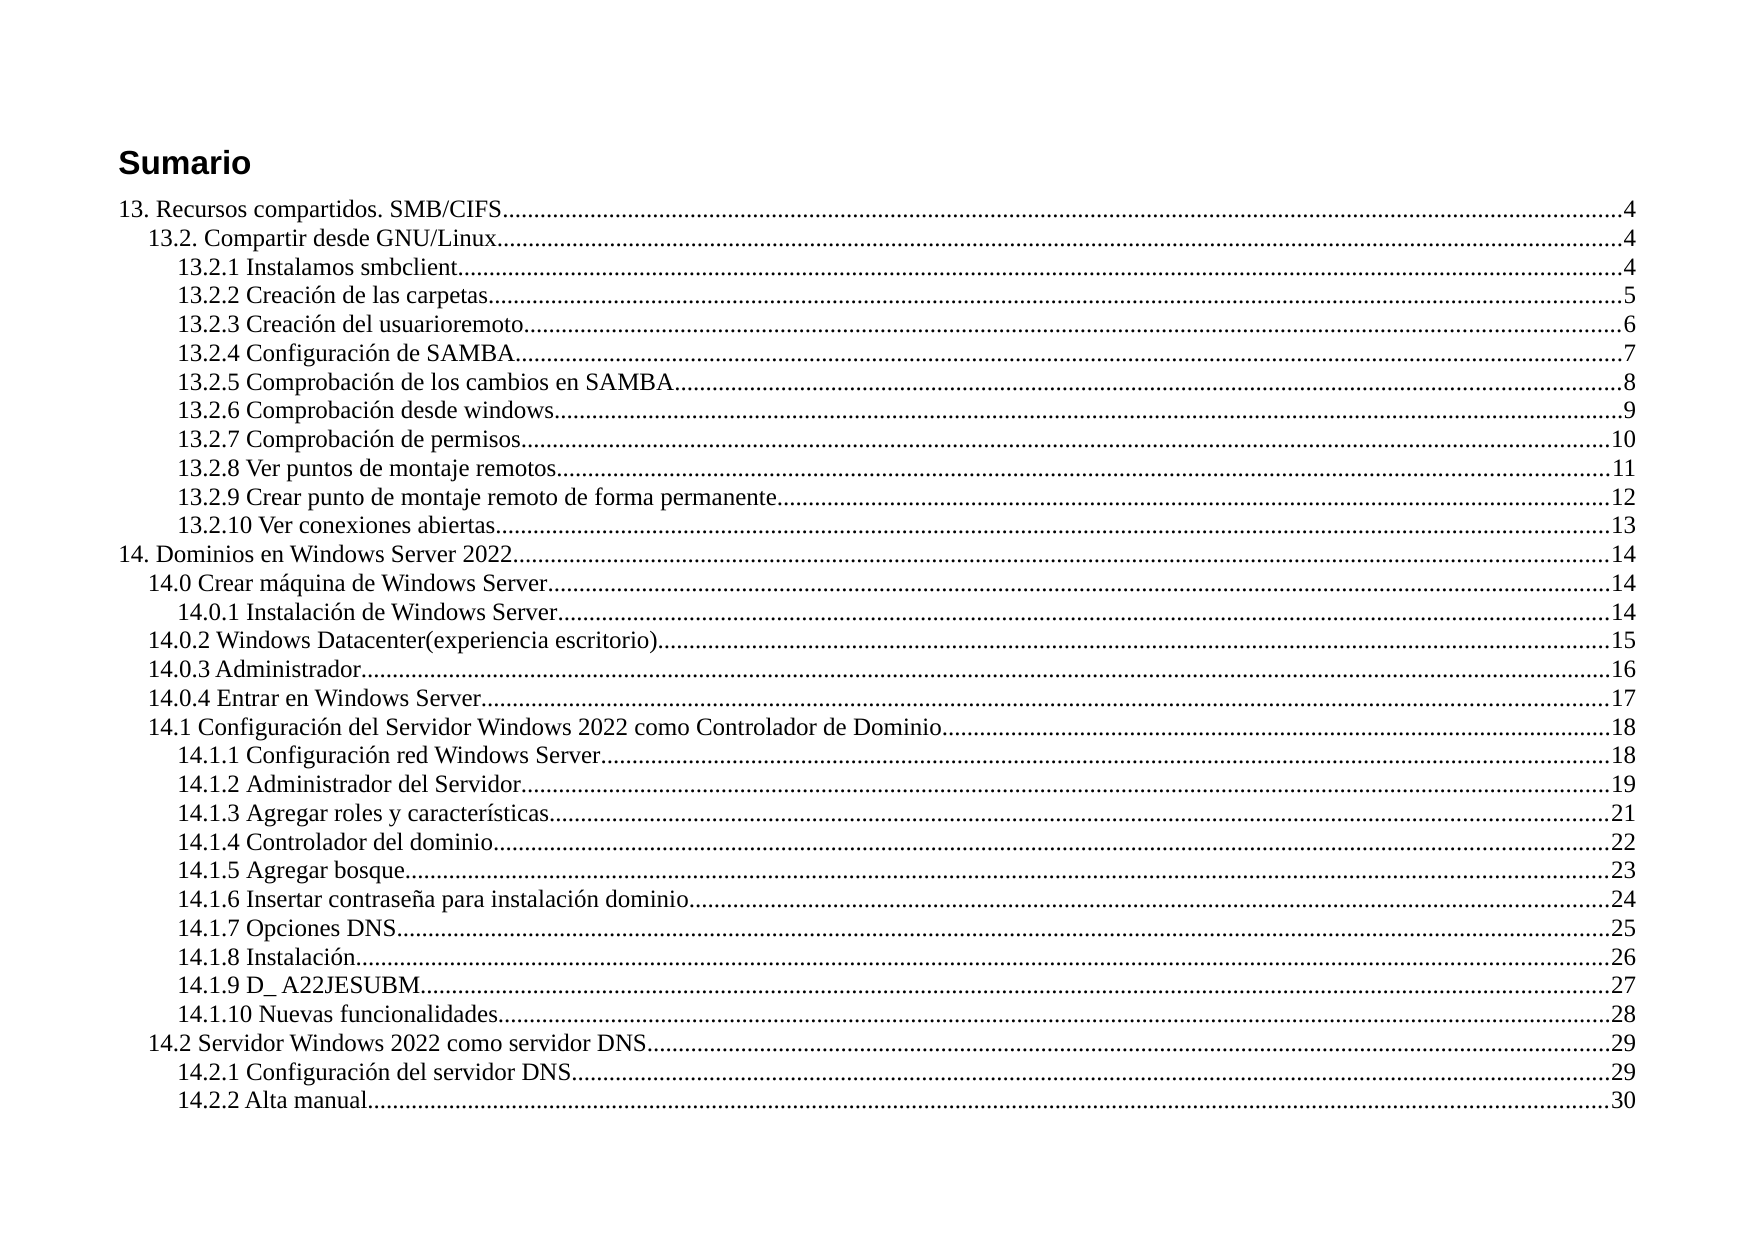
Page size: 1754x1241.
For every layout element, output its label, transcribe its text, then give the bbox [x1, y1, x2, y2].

text 14.2 Servidor Windows 2022 como servidor DNS 29 [148, 1028, 1636, 1057]
text 14.2.2 Alta manual 30 [177, 1085, 1636, 1114]
text 14.1.1 Configuración red Windows Server 18 [177, 740, 1636, 769]
text 13.2.6 Comprobación desde windows 9 [177, 395, 1636, 424]
text 14.2.1 Configuración del servidor DNS 29 [177, 1057, 1636, 1085]
text 13.2.1 Instalamos smbclient 4 [177, 252, 1636, 280]
text 13.2.10 Ver conexiones abiertas 13 [177, 510, 1636, 539]
text 14.0.4 Entrar en Windows Server 17 [148, 683, 1636, 712]
text 14.1.3 Agregar roles y características 21 [177, 798, 1636, 827]
text 14.1.2 Administrador del Servidor 19 [177, 769, 1636, 798]
text 14. Dominios en Windows Server 2022 14 [118, 539, 1636, 568]
text 13.2.4 Configuración de SAMBA 7 [177, 338, 1636, 367]
text 14.1.5 Agregar bosque 23 [177, 855, 1636, 884]
text 14.1 Configuración del Servidor Windows 2022 como Controlador de Dominio 18 [148, 712, 1636, 740]
text 14.1.9 D_ A22JESUBM 27 [177, 970, 1636, 999]
text 14.1.6 Insertar contraseña para instalación dominio 24 [177, 884, 1636, 913]
subtitle Sumario [118, 143, 1636, 182]
text 14.1.8 Instalación 26 [177, 942, 1636, 970]
text 13.2.8 Ver puntos de montaje remotos 11 [177, 453, 1636, 482]
text 14.0 Crear máquina de Windows Server 14 [148, 568, 1636, 597]
text 14.0.3 Administrador 16 [148, 654, 1636, 683]
text 13.2. Compartir desde GNU/Linux 4 [148, 223, 1636, 252]
text 13. Recursos compartidos. SMB/CIFS 4 [118, 194, 1636, 223]
text 14.1.4 Controlador del dominio 22 [177, 827, 1636, 855]
text 13.2.9 Crear punto de montaje remoto de forma permanente 12 [177, 482, 1636, 510]
text 14.1.7 Opciones DNS 25 [177, 913, 1636, 942]
text 13.2.3 Creación del usuarioremoto 6 [177, 309, 1636, 338]
text 14.0.2 Windows Datacenter(experiencia escritorio) 15 [148, 625, 1636, 654]
text 14.1.10 Nuevas funcionalidades 28 [177, 999, 1636, 1028]
text 13.2.2 Creación de las carpetas 5 [177, 280, 1636, 309]
text 14.0.1 Instalación de Windows Server 14 [177, 597, 1636, 625]
text 13.2.5 Comprobación de los cambios en SAMBA 8 [177, 367, 1636, 395]
text 13.2.7 Comprobación de permisos 10 [177, 424, 1636, 453]
